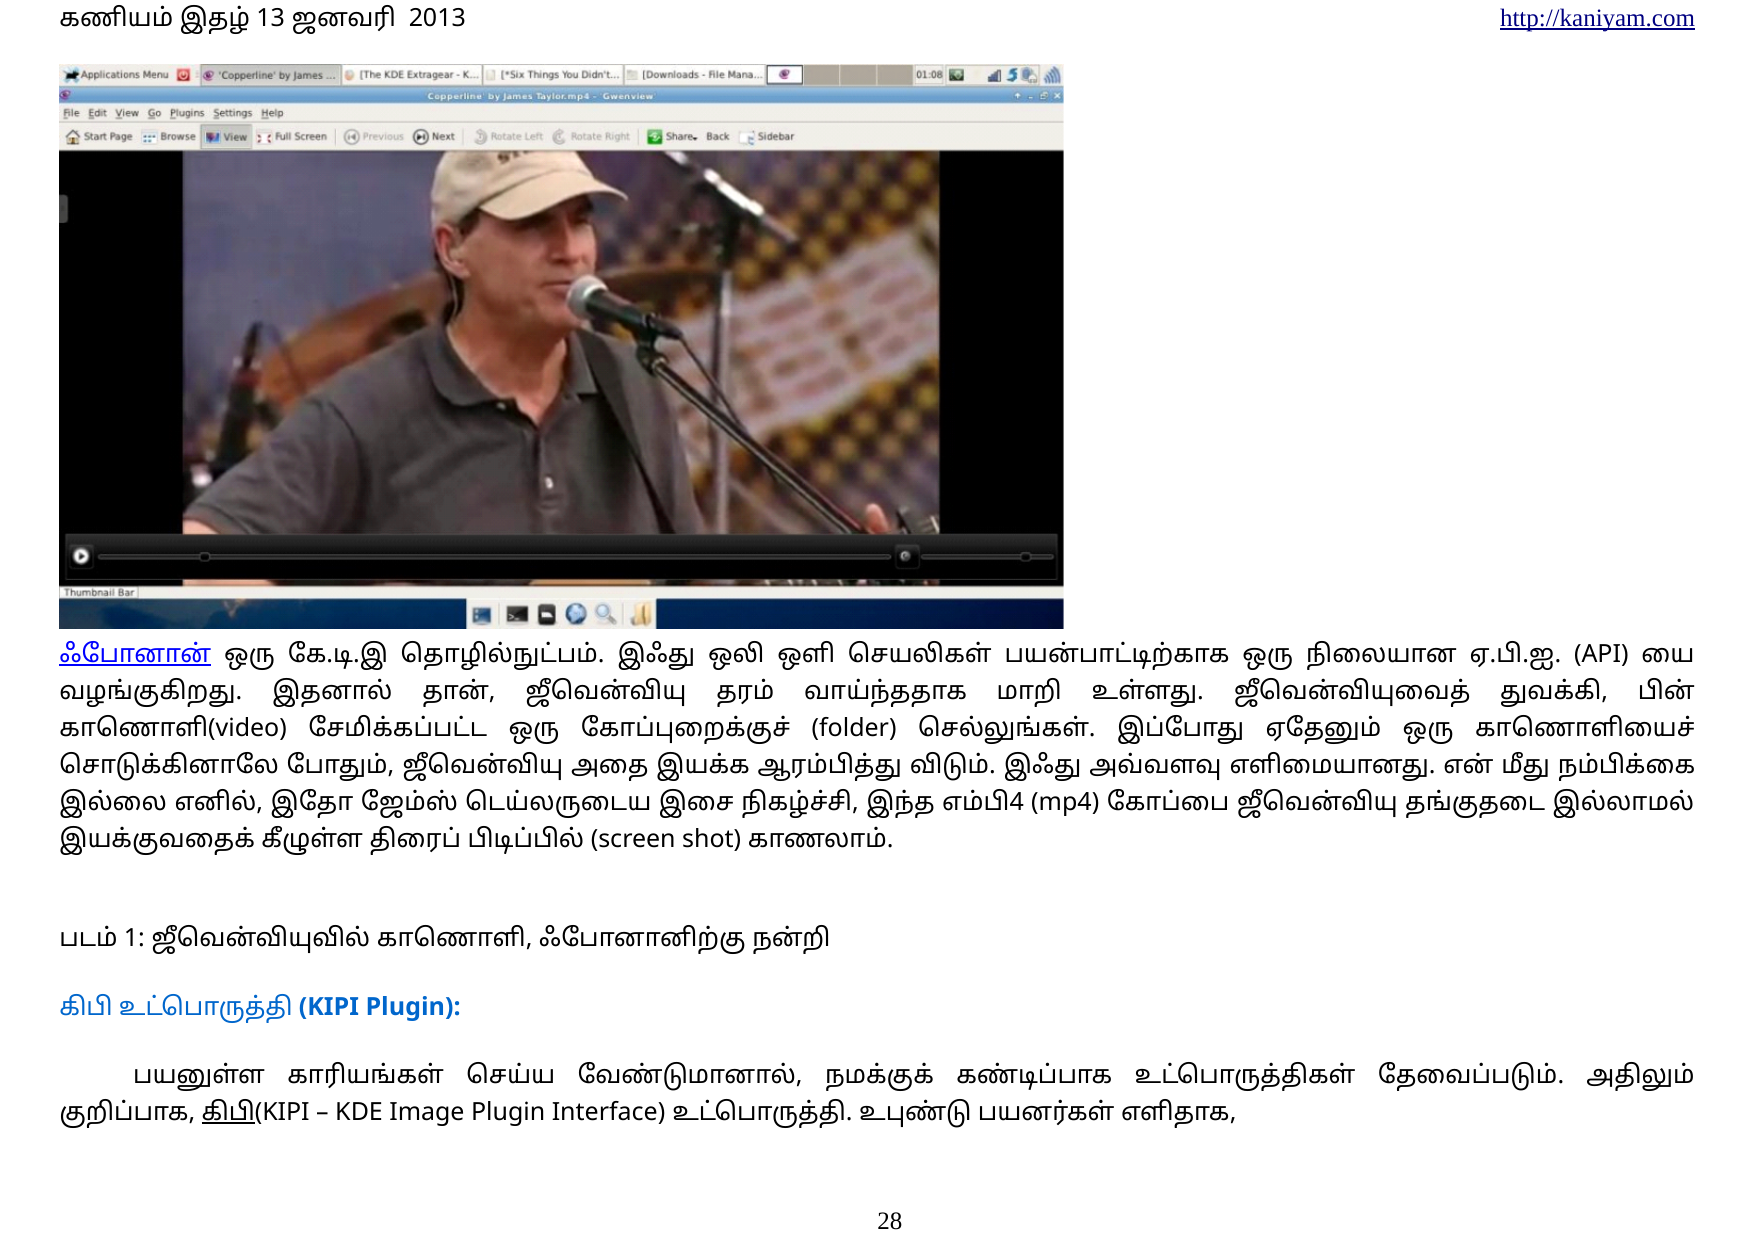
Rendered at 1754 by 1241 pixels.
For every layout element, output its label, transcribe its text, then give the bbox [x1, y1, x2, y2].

text ஃபோனான் ஒரு கே.டி.இ தொழில்நுட்பம். இஃது ஒலி ஒளி செயலிகள் பயன்பாட்டிற்காக ஒரு நிலையான ஏ.பி.ஐ. (API) யை வழங்குகிறது. இதனால் தான், ஜீவென்வியு தரம் வாய்ந்ததாக மாறி உள்ளது. ஜீவென்வியுவைத் துவக்கி, பின் காணொளி(video) சேமிக்கப்பட்ட ஒரு கோப்புறைக்குச் (folder) செல்லுங்கள். இப்போது ஏதேனும் ஒரு காணொளியைச் சொடுக்கினாலே போதும், ஜீவென்வியு அதை இயக்க ஆரம்பித்து விடும். இஃது அவ்வளவு எளிமையானது. என் மீது நம்பிக்கை இல்லை எனில், இதோ ஜேம்ஸ் டெய்லருடைய இசை நிகழ்ச்சி, இந்த எம்பி4 (mp4) கோப்பை ஜீவென்வியு தங்குதடை இல்லாமல் இயக்குவதைக் கீழுள்ள திரைப் பிடிப்பில் (screen shot) காணலாம். [59, 636, 1695, 858]
text கிபி உட்பொருத்தி (KIPI Plugin): [59, 988, 1695, 1025]
text பயனுள்ள காரியங்கள் செய்ய வேண்டுமானால், நமக்குக் கண்டிப்பாக உட்பொருத்திகள் தேவைப்படும். அதிலும் குறிப்பாக, கிபி(KIPI – KDE Image Plugin Interface) உட்பொருத்தி. உபுண்டு பயனர்கள் எளிதாக, [59, 1057, 1695, 1131]
text படம் 1: ஜீவென்வியுவில் காணொளி, ஃபோனானிற்கு நன்றி [59, 920, 1695, 957]
